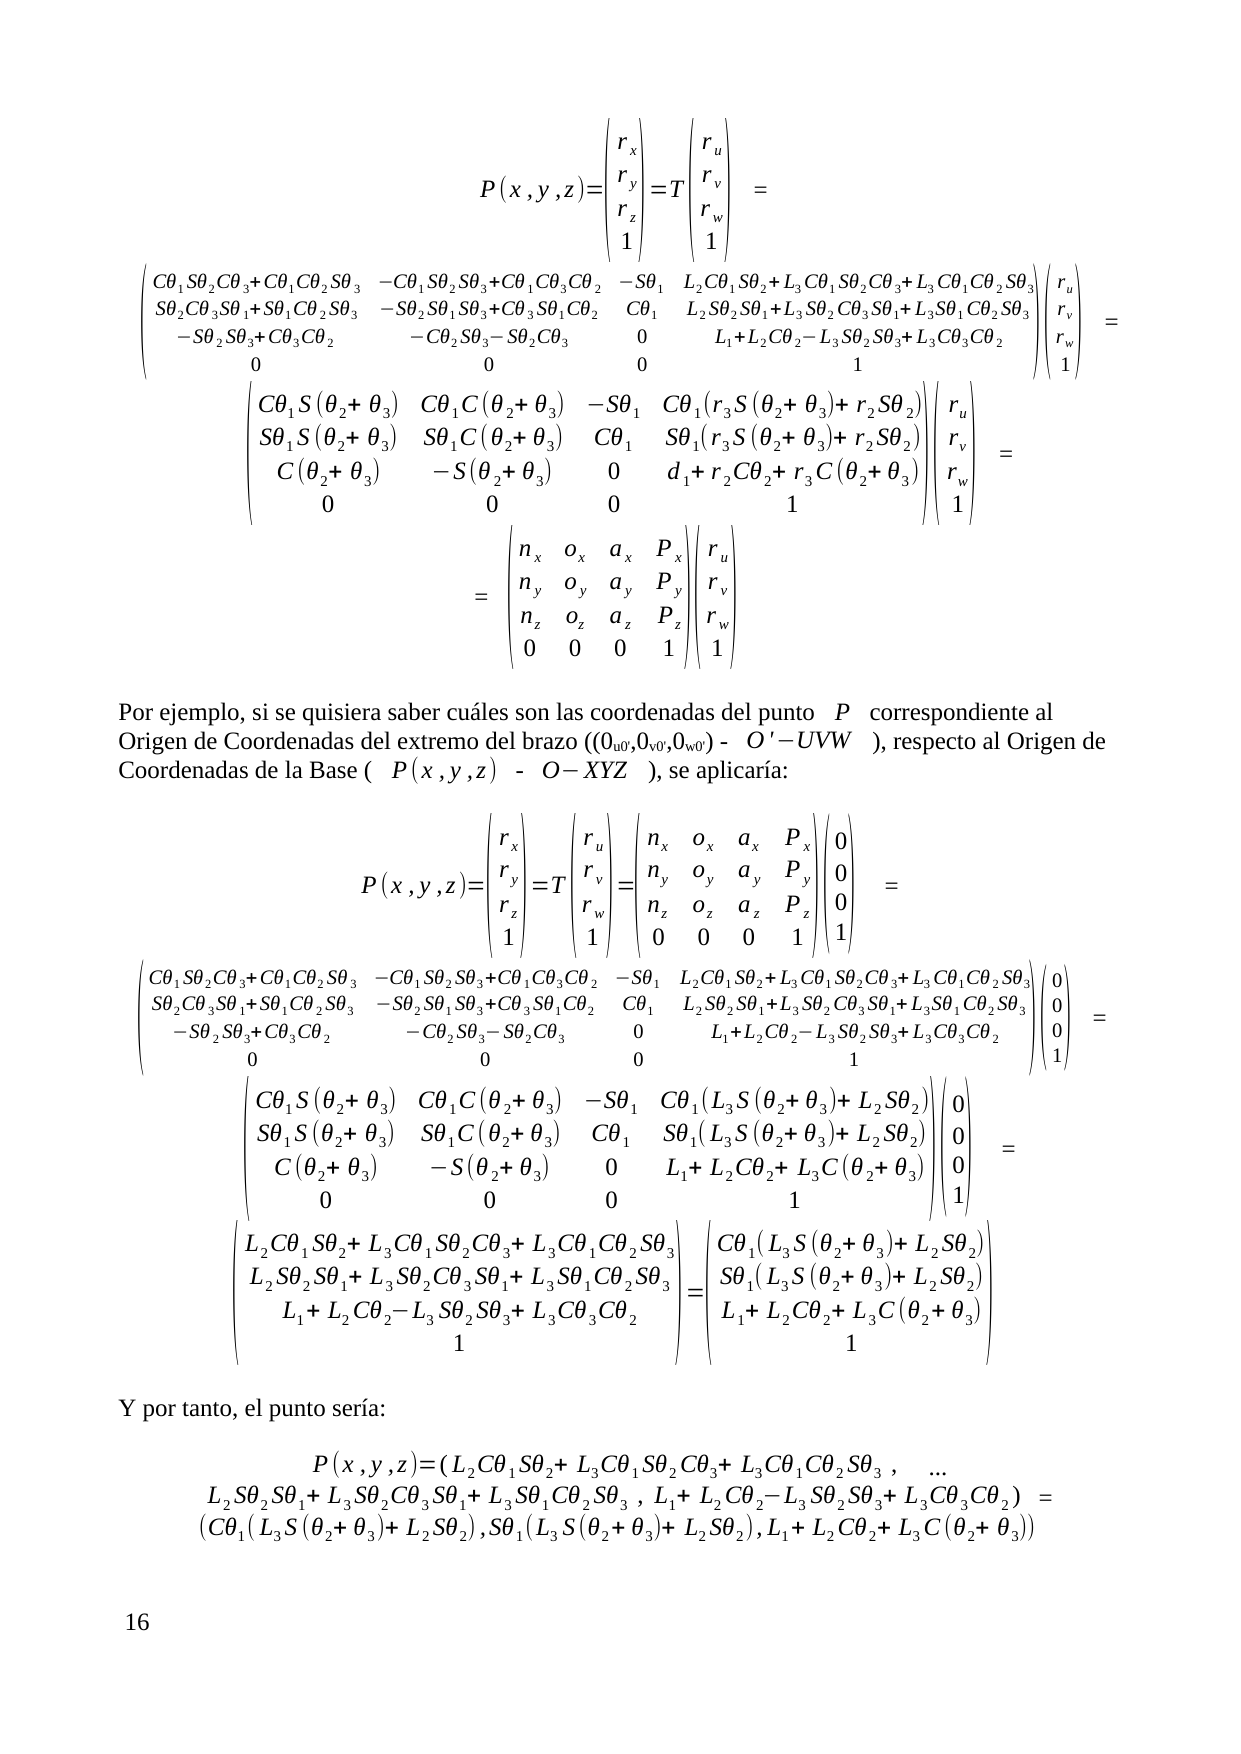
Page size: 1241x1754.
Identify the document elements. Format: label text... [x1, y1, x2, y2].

text Por ejemplo, si se quisiera saber cuáles son las coordenadas del puntocorrespondiente al Origen de Coordenadas del extremo del brazo ((0u0',0v0',0w0') -), respecto al Origen de Coordenadas de la Base (-), se aplicaría: [118, 697, 1122, 785]
text = [118, 118, 1122, 262]
text Y por tanto, el punto sería: [118, 1393, 1122, 1422]
text = [118, 262, 1122, 381]
text = [118, 814, 1122, 957]
text = [118, 525, 1122, 669]
text ... [118, 1451, 1122, 1482]
text = [118, 957, 1122, 1077]
text = [118, 381, 1122, 525]
text = [118, 1077, 1122, 1221]
text = [118, 1482, 1122, 1513]
